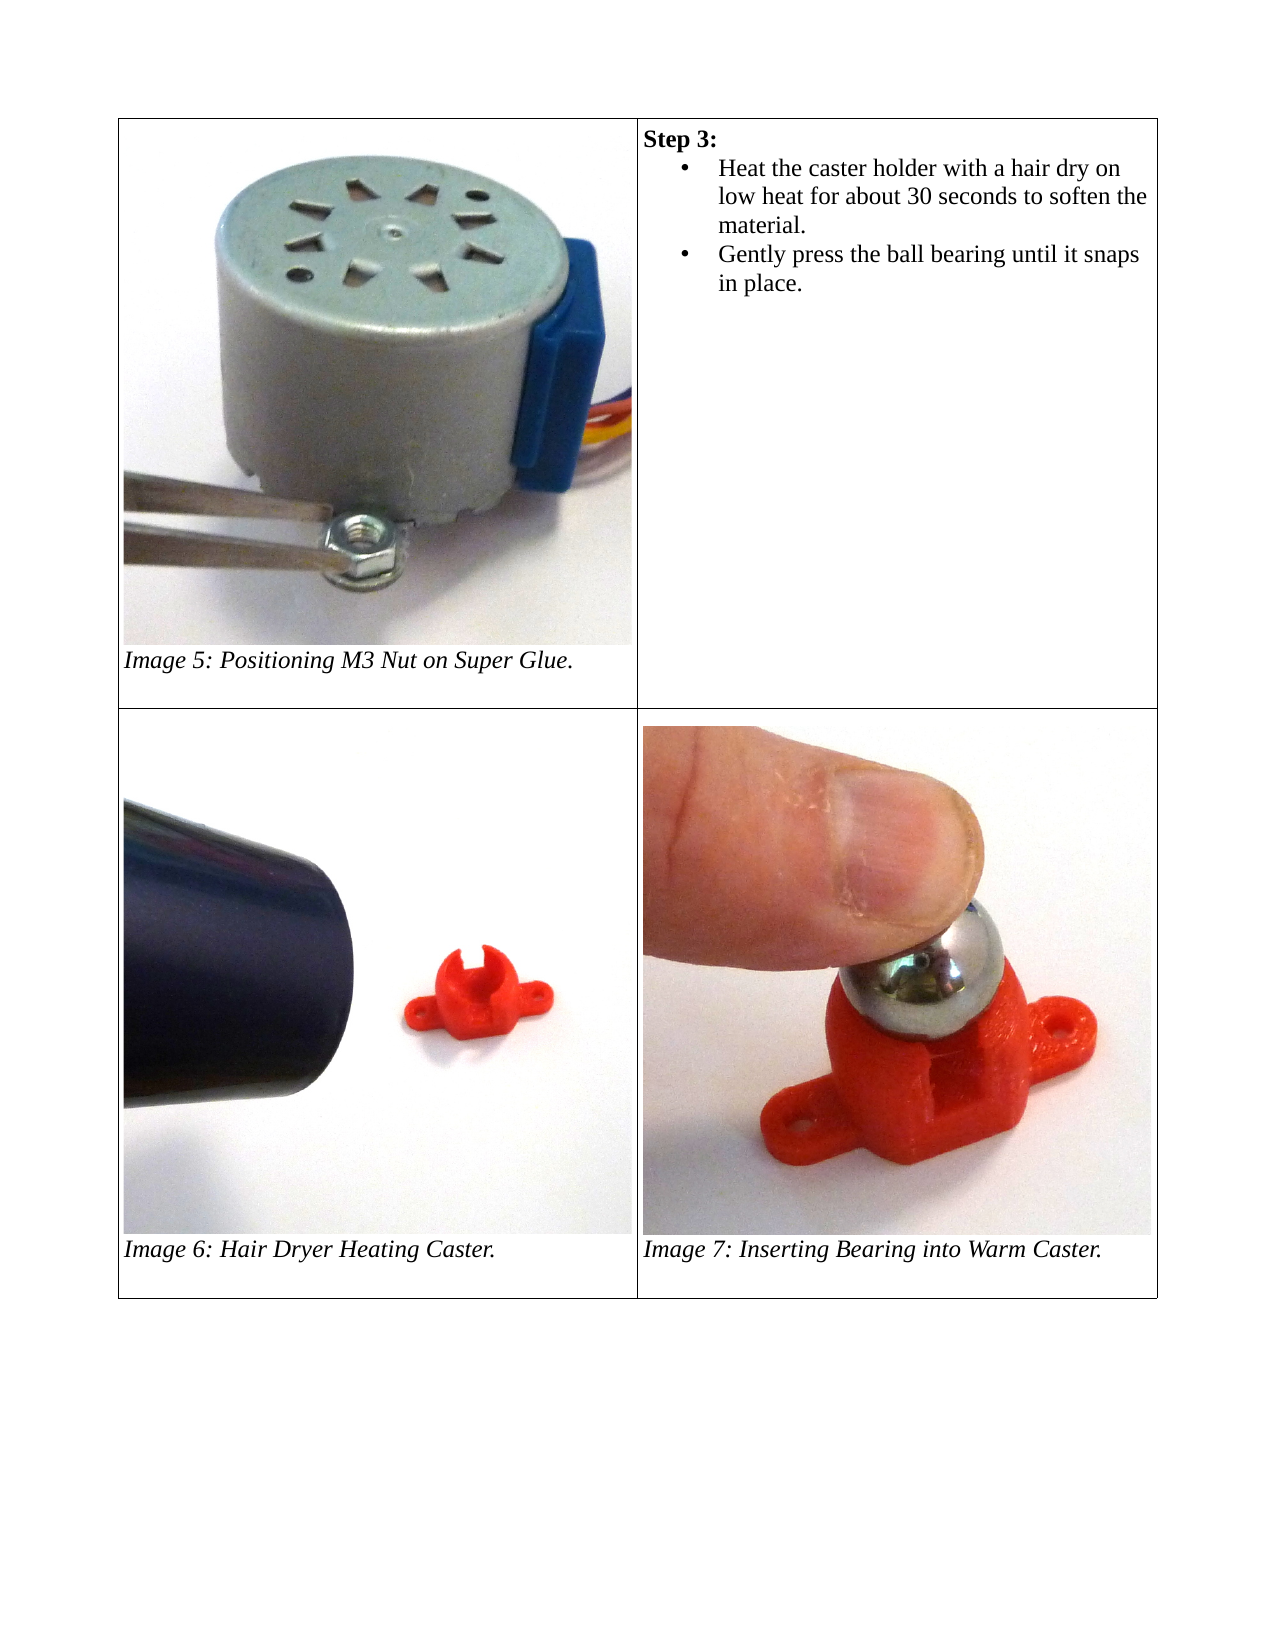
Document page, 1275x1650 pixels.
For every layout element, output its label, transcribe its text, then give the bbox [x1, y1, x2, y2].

table_cell [119, 119, 637, 708]
picture [123, 726, 632, 1234]
table_cell [638, 709, 1157, 1298]
table_cell [119, 709, 637, 1298]
picture [643, 726, 1152, 1235]
picture [123, 136, 632, 645]
table_cell Step 3: Heat the caster holder with a hair dry on low heat for about 30 seconds to soften the material. Gently press the ball bearing until it snaps in place. [638, 119, 1157, 708]
